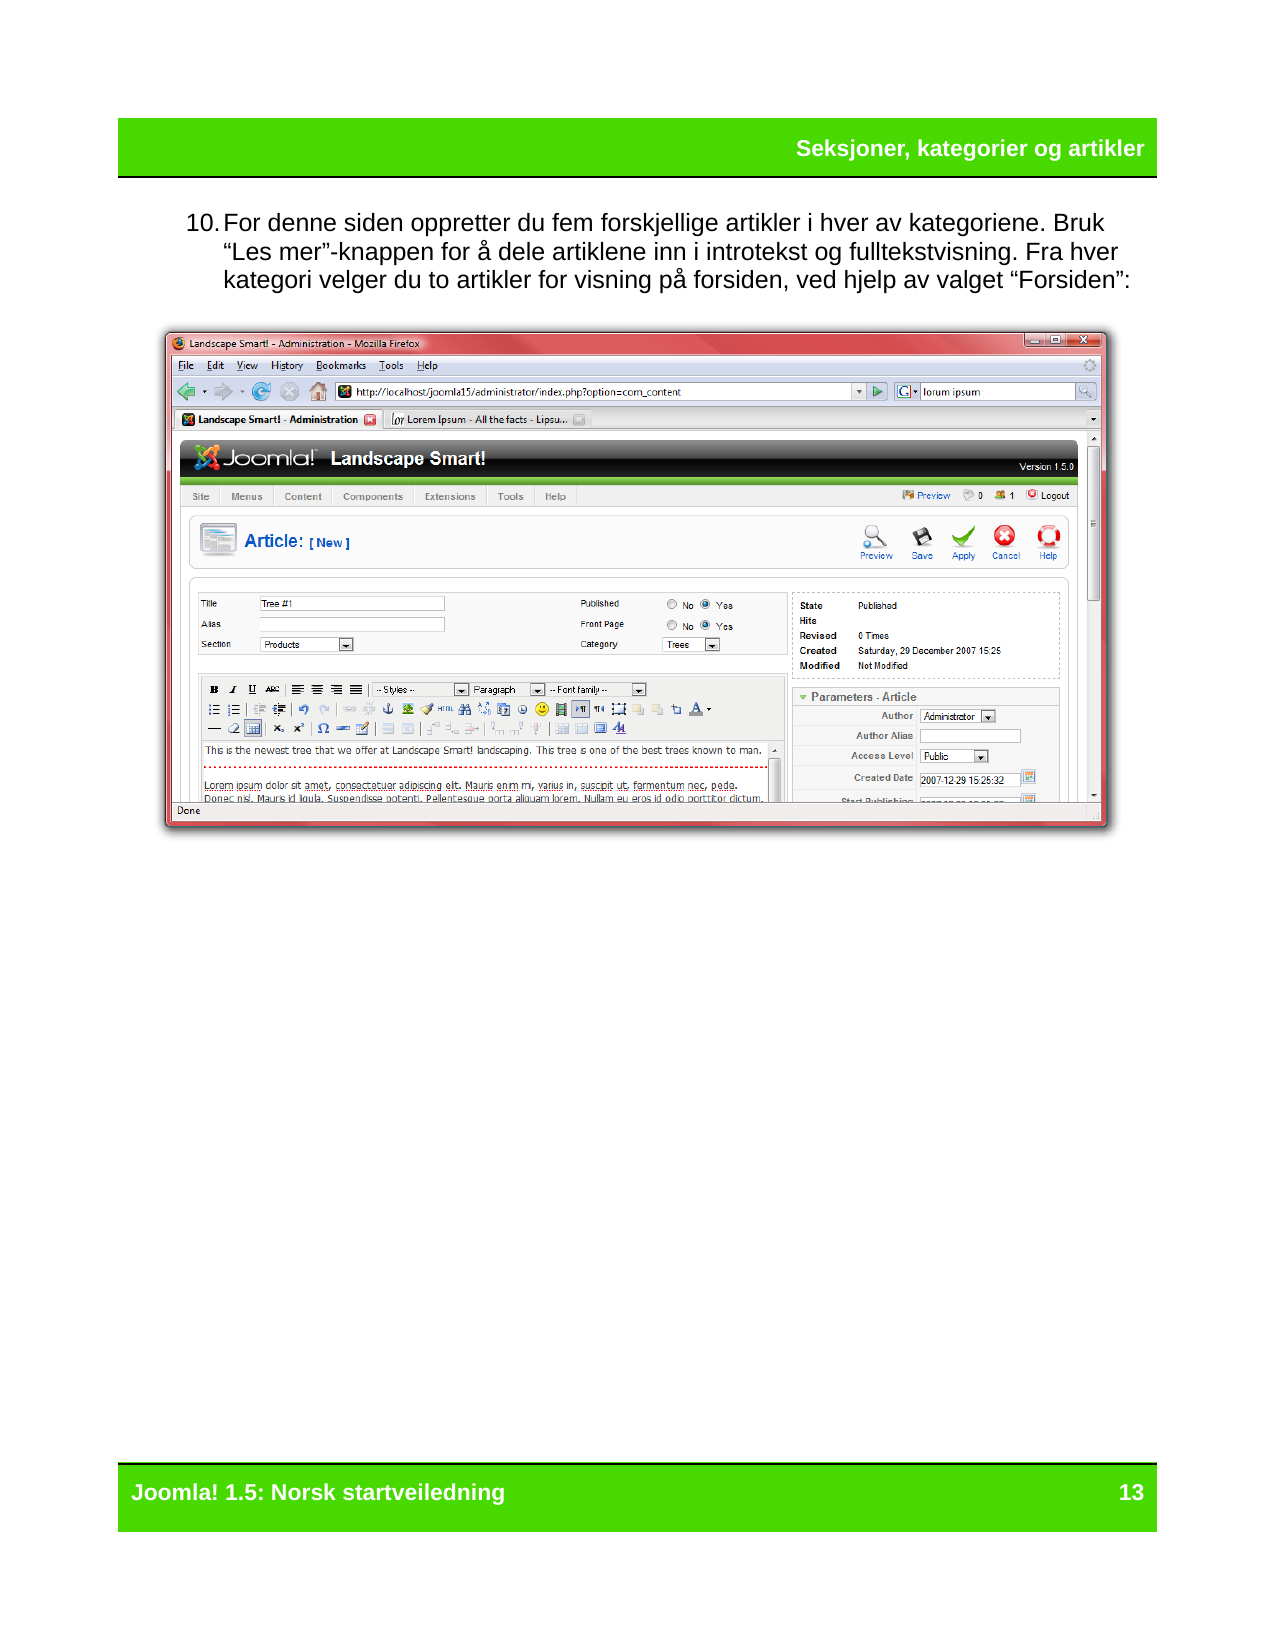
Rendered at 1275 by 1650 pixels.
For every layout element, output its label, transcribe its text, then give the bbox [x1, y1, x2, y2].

list For denne siden oppretter du fem forskjellige artikler i hver av kategoriene. Bruk “Les mer”-knappen for å dele artiklene inn i introtekst og fulltekstvisning. Fra hver kategori velger du to artikler for visning på forsiden, ved hjelp av valget “Forsiden”: [186, 208, 1157, 294]
picture [153, 320, 1122, 842]
